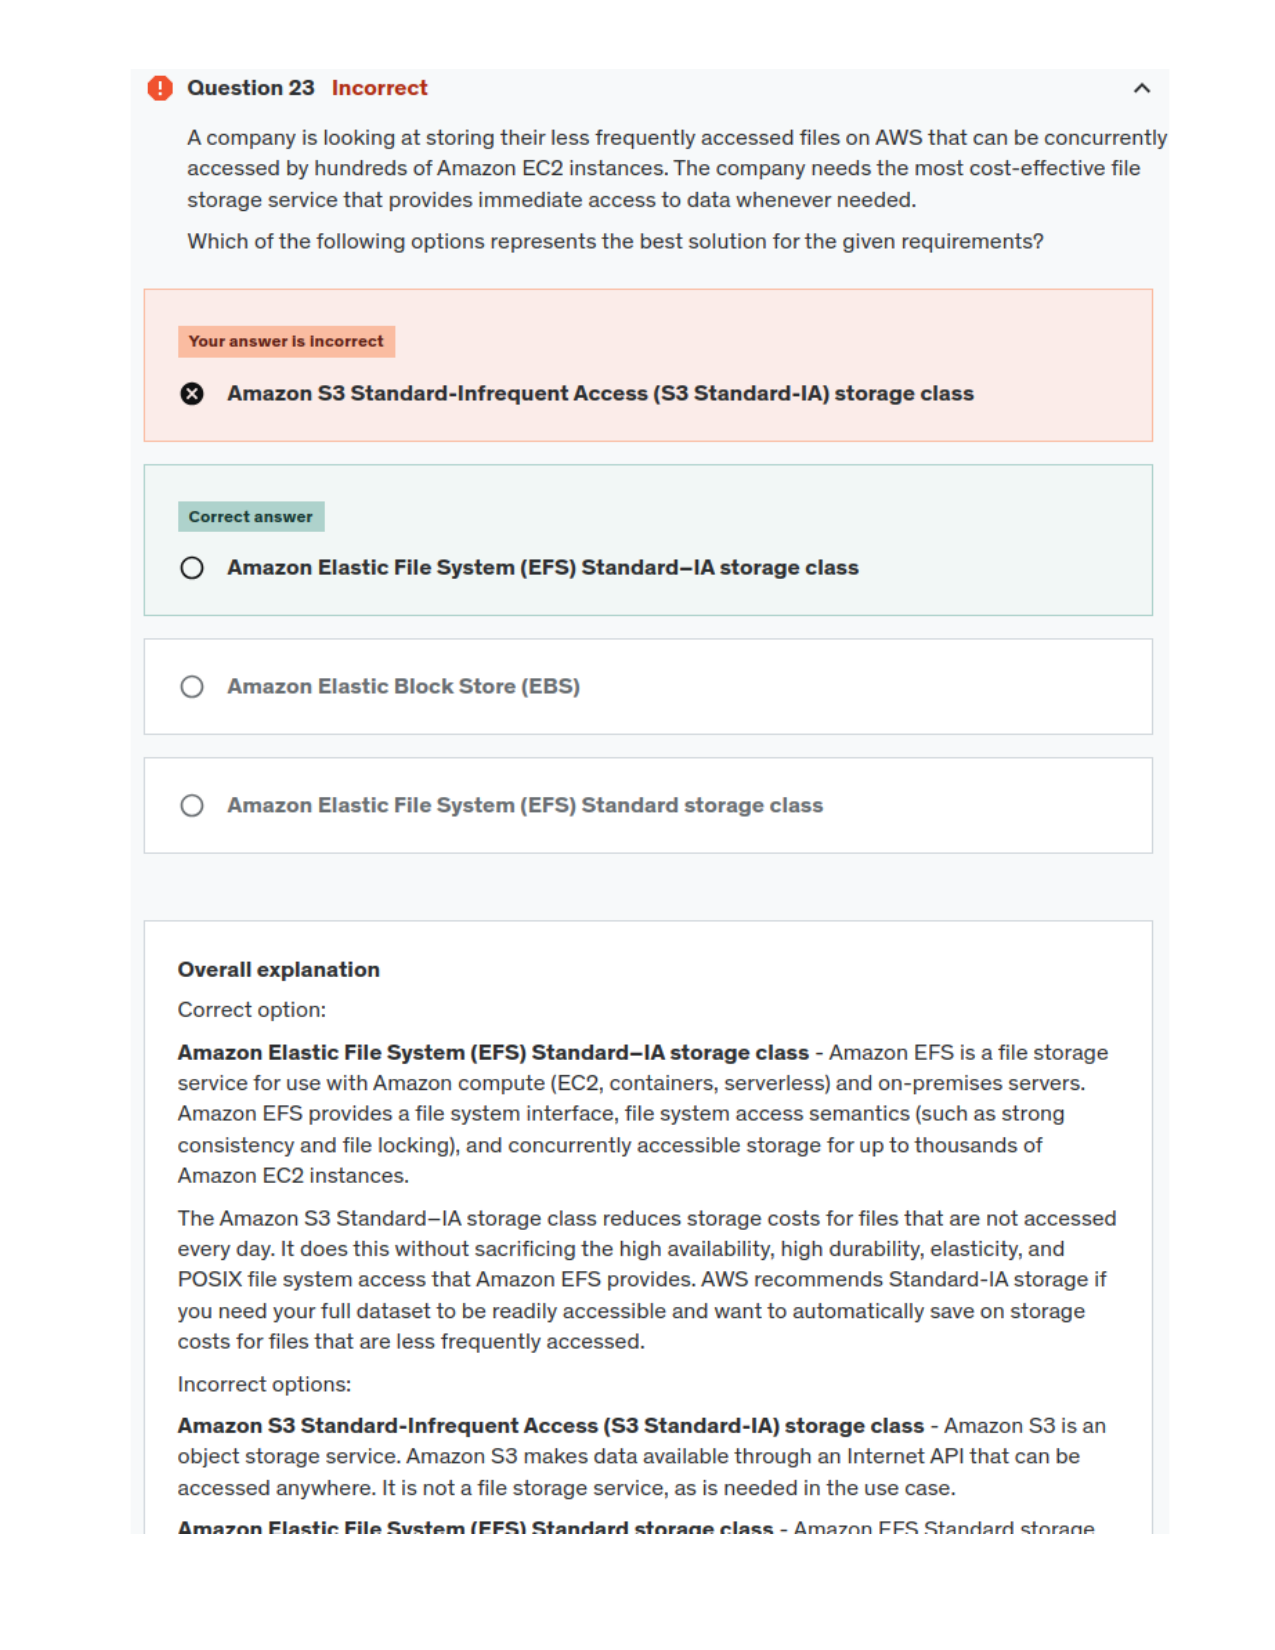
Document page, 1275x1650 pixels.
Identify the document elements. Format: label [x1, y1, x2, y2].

picture [130, 69, 1170, 1534]
